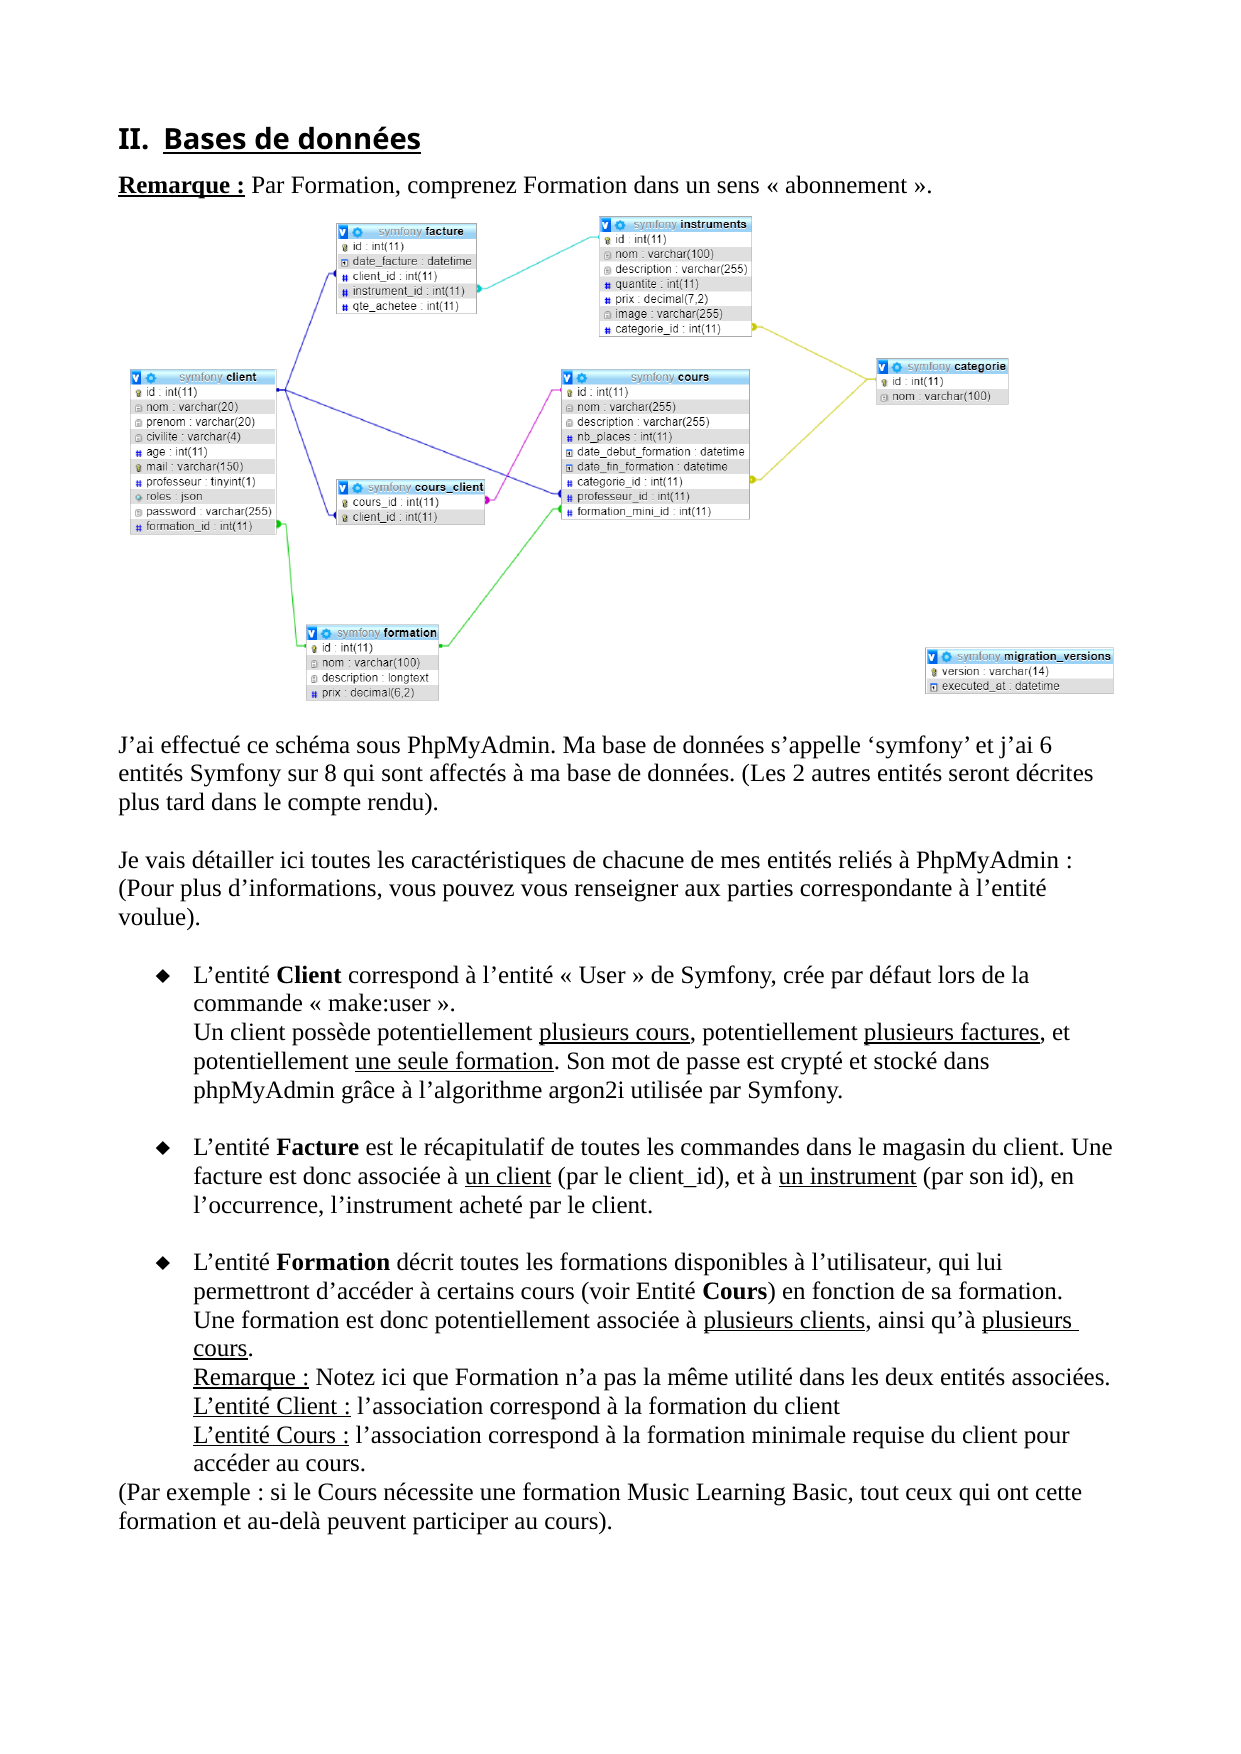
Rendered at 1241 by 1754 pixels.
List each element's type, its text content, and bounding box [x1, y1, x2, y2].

list L’entité Formation décrit toutes les formations disponibles à l’utilisateur, qui lui permettront d’accéder à certains cours (voir Entité Cours) en fonction de sa formation. [156, 1247, 1122, 1305]
text (Par exemple : si le Cours nécessite une formation Music Learning Basic, tout ceux qui ont cette formation et au-delà peuvent participer au cours). [118, 1477, 1122, 1535]
list L’entité Cours : l’association correspond à la formation minimale requise du client pour accéder au cours. [156, 1420, 1122, 1477]
text Je vais détailler ici toutes les caractéristiques de chacune de mes entités reliés à PhpMyAdmin : [118, 845, 1122, 873]
picture [118, 199, 1123, 701]
list Un client possède potentiellement plusieurs cours, potentiellement plusieurs factures, et potentiellement une seule formation. Son mot de passe est crypté et stocké dans phpMyAdmin grâce à l’algorithme argon2i utilisée par Symfony. [156, 1017, 1122, 1103]
subtitle Bases de données [118, 118, 1122, 158]
list L’entité Client correspond à l’entité « User » de Symfony, crée par défaut lors de la commande « make:user ». [156, 960, 1122, 1017]
text (Pour plus d’informations, vous pouvez vous renseigner aux parties correspondante à l’entité voulue). [118, 873, 1122, 931]
list Une formation est donc potentiellement associée à plusieurs clients, ainsi qu’à plusieurs cours. [156, 1305, 1122, 1362]
text J’ai effectué ce schéma sous PhpMyAdmin. Ma base de données s’appelle ‘symfony’ et j’ai 6 entités Symfony sur 8 qui sont affectés à ma base de données. (Les 2 autres entités seront décrites plus tard dans le compte rendu). [118, 730, 1122, 816]
text Remarque : Par Formation, comprenez Formation dans un sens « abonnement ». [118, 170, 1122, 199]
list Remarque : Notez ici que Formation n’a pas la même utilité dans les deux entités associées. L’entité Client : l’association correspond à la formation du client [156, 1362, 1122, 1420]
list L’entité Facture est le récapitulatif de toutes les commandes dans le magasin du client. Une facture est donc associée à un client (par le client_id), et à un instrument (par son id), en l’occurrence, l’instrument acheté par le client. [156, 1132, 1122, 1218]
